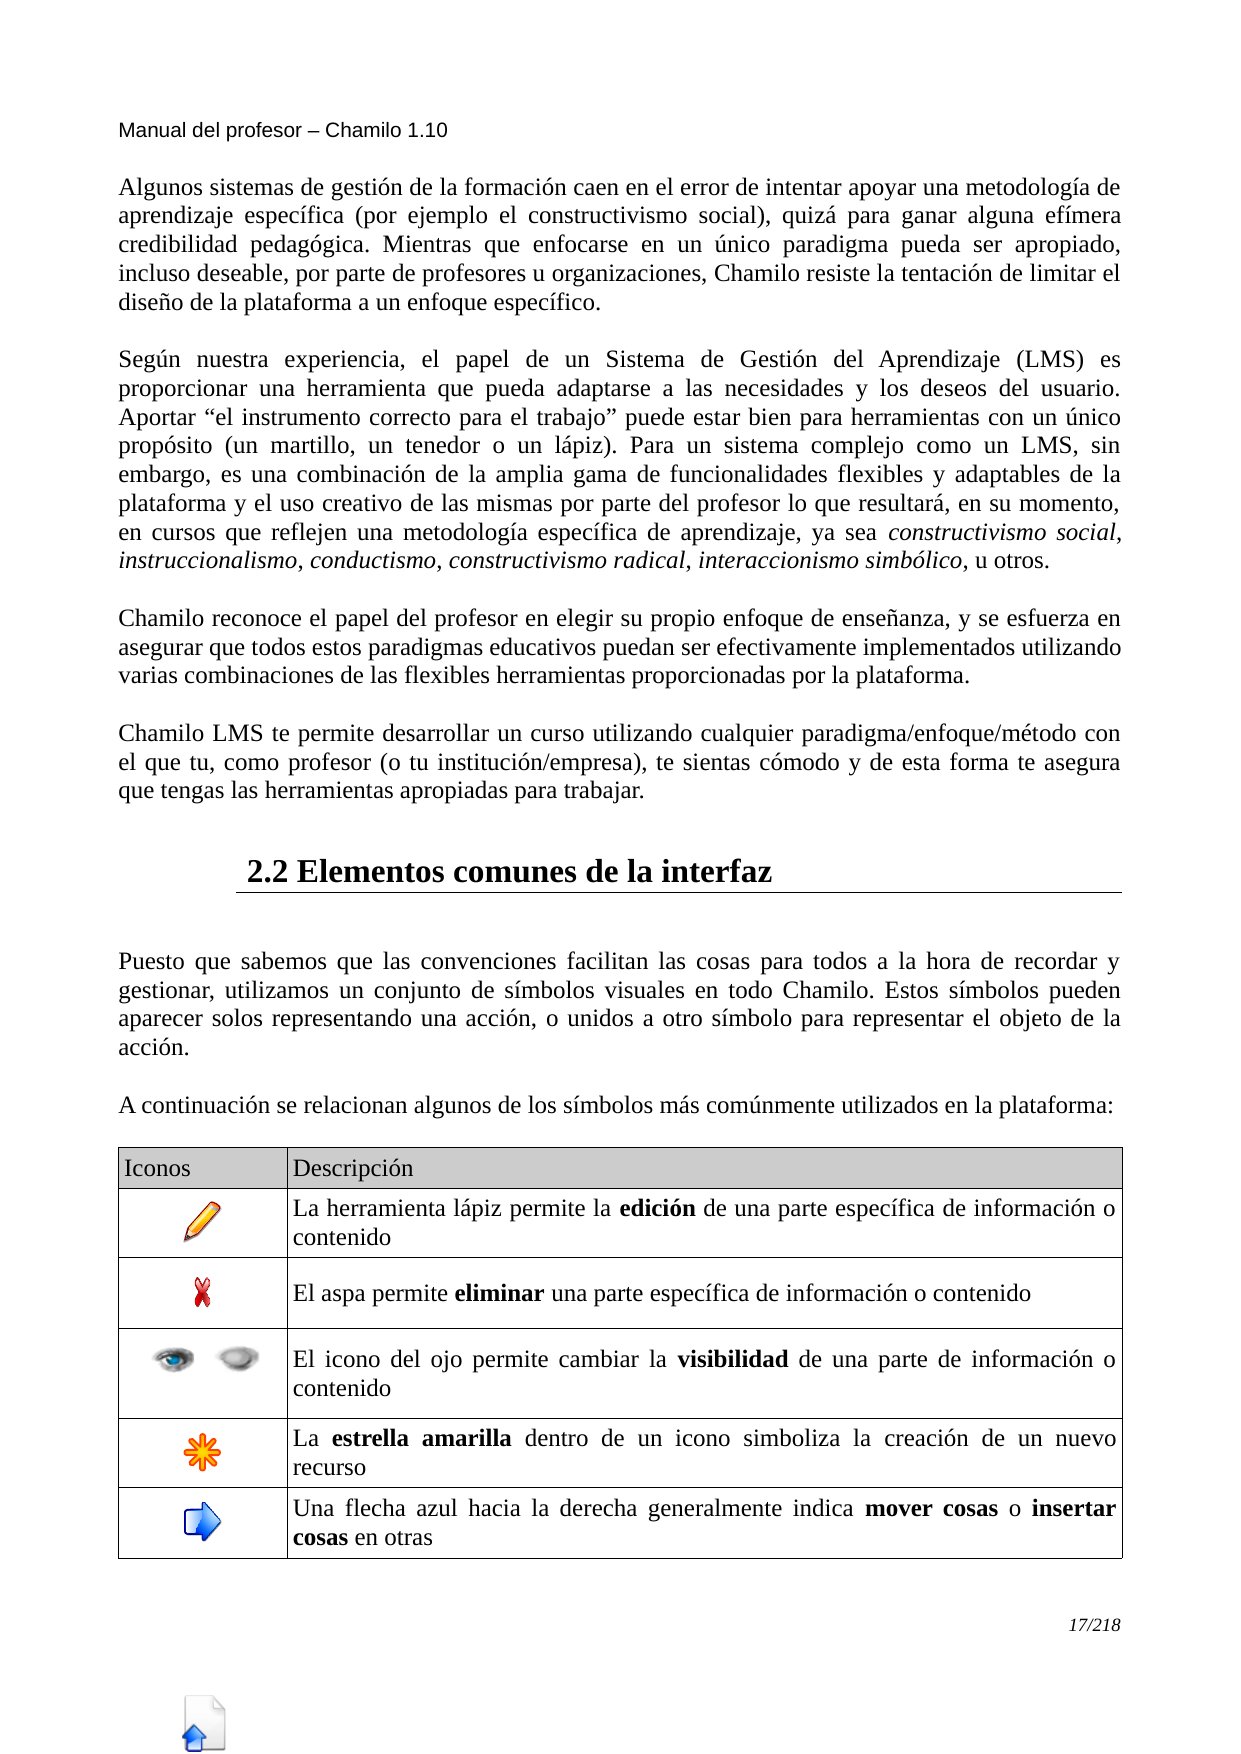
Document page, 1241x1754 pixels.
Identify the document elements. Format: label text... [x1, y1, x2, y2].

text Chamilo reconoce el papel del profesor en elegir su propio enfoque de enseñanza, y se esfuerza en asegurar que todos estos paradigmas educativos puedan ser efectivamente implementados utilizando varias combinaciones de las flexibles herramientas proporcionadas por la plataforma. [118, 603, 1122, 689]
text Puesto que sabemos que las convenciones facilitan las cosas para todos a la hora de recordar y gestionar, utilizamos un conjunto de símbolos visuales en todo Chamilo. Estos símbolos pueden aparecer solos representando una acción, o unidos a otro símbolo para representar el objeto de la acción. [118, 946, 1122, 1061]
table_cell [119, 1258, 287, 1327]
table_cell [119, 1329, 287, 1338]
table_cell [119, 1189, 287, 1257]
table_cell La herramienta lápiz permite la edición de una parte específica de información o contenido [288, 1189, 1122, 1257]
table_cell [119, 1419, 287, 1487]
table_cell [119, 1488, 287, 1558]
table_cell El icono del ojo permite cambiar la visibilidad de una parte de información o contenido [288, 1329, 1122, 1418]
subtitle Elementos comunes de la interfaz [236, 852, 1122, 892]
text Chamilo LMS te permite desarrollar un curso utilizando cualquier paradigma/enfoque/método con el que tu, como profesor (o tu institución/empresa), te sientas cómodo y de esta forma te asegura que tengas las herramientas apropiadas para trabajar. [118, 718, 1122, 804]
text Según nuestra experiencia, el papel de un Sistema de Gestión del Aprendizaje (LMS) es proporcionar una herramienta que pueda adaptarse a las necesidades y los deseos del usuario. Aportar “el instrumento correcto para el trabajo” puede estar bien para herramientas con un único propósito (un martillo, un tenedor o un lápiz). Para un sistema complejo como un LMS, sin embargo, es una combinación de la amplia gama de funcionalidades flexibles y adaptables de la plataforma y el uso creativo de las mismas por parte del profesor lo que resultará, en su momento, en cursos que reflejen una metodología específica de aprendizaje, ya sea constructivismo social, instruccionalismo, conductismo, constructivismo radical, interaccionismo simbólico, u otros. [118, 344, 1122, 574]
picture [151, 1338, 195, 1381]
text A continuación se relacionan algunos de los símbolos más comúnmente utilizados en la plataforma: [118, 1090, 1122, 1118]
picture [182, 1695, 232, 1752]
table_header Descripción [288, 1148, 1122, 1188]
table_cell [119, 1339, 287, 1418]
table_cell Una flecha azul hacia la derecha generalmente indica mover cosas o insertar cosas en otras [288, 1488, 1122, 1558]
table_cell El aspa permite eliminar una parte específica de información o contenido [288, 1258, 1122, 1327]
table_header Iconos [119, 1148, 287, 1188]
text Algunos sistemas de gestión de la formación caen en el error de intentar apoyar una metodología de aprendizaje específica (por ejemplo el constructivismo social), quizá para ganar alguna efímera credibilidad pedagógica. Mientras que enfocarse en un único paradigma pueda ser apropiado, incluso deseable, por parte de profesores u organizaciones, Chamilo resiste la tentación de limitar el diseño de la plataforma a un enfoque específico. [118, 172, 1122, 315]
table_cell La estrella amarilla dentro de un icono simboliza la creación de un nuevo recurso [288, 1419, 1122, 1487]
picture [214, 1336, 260, 1382]
